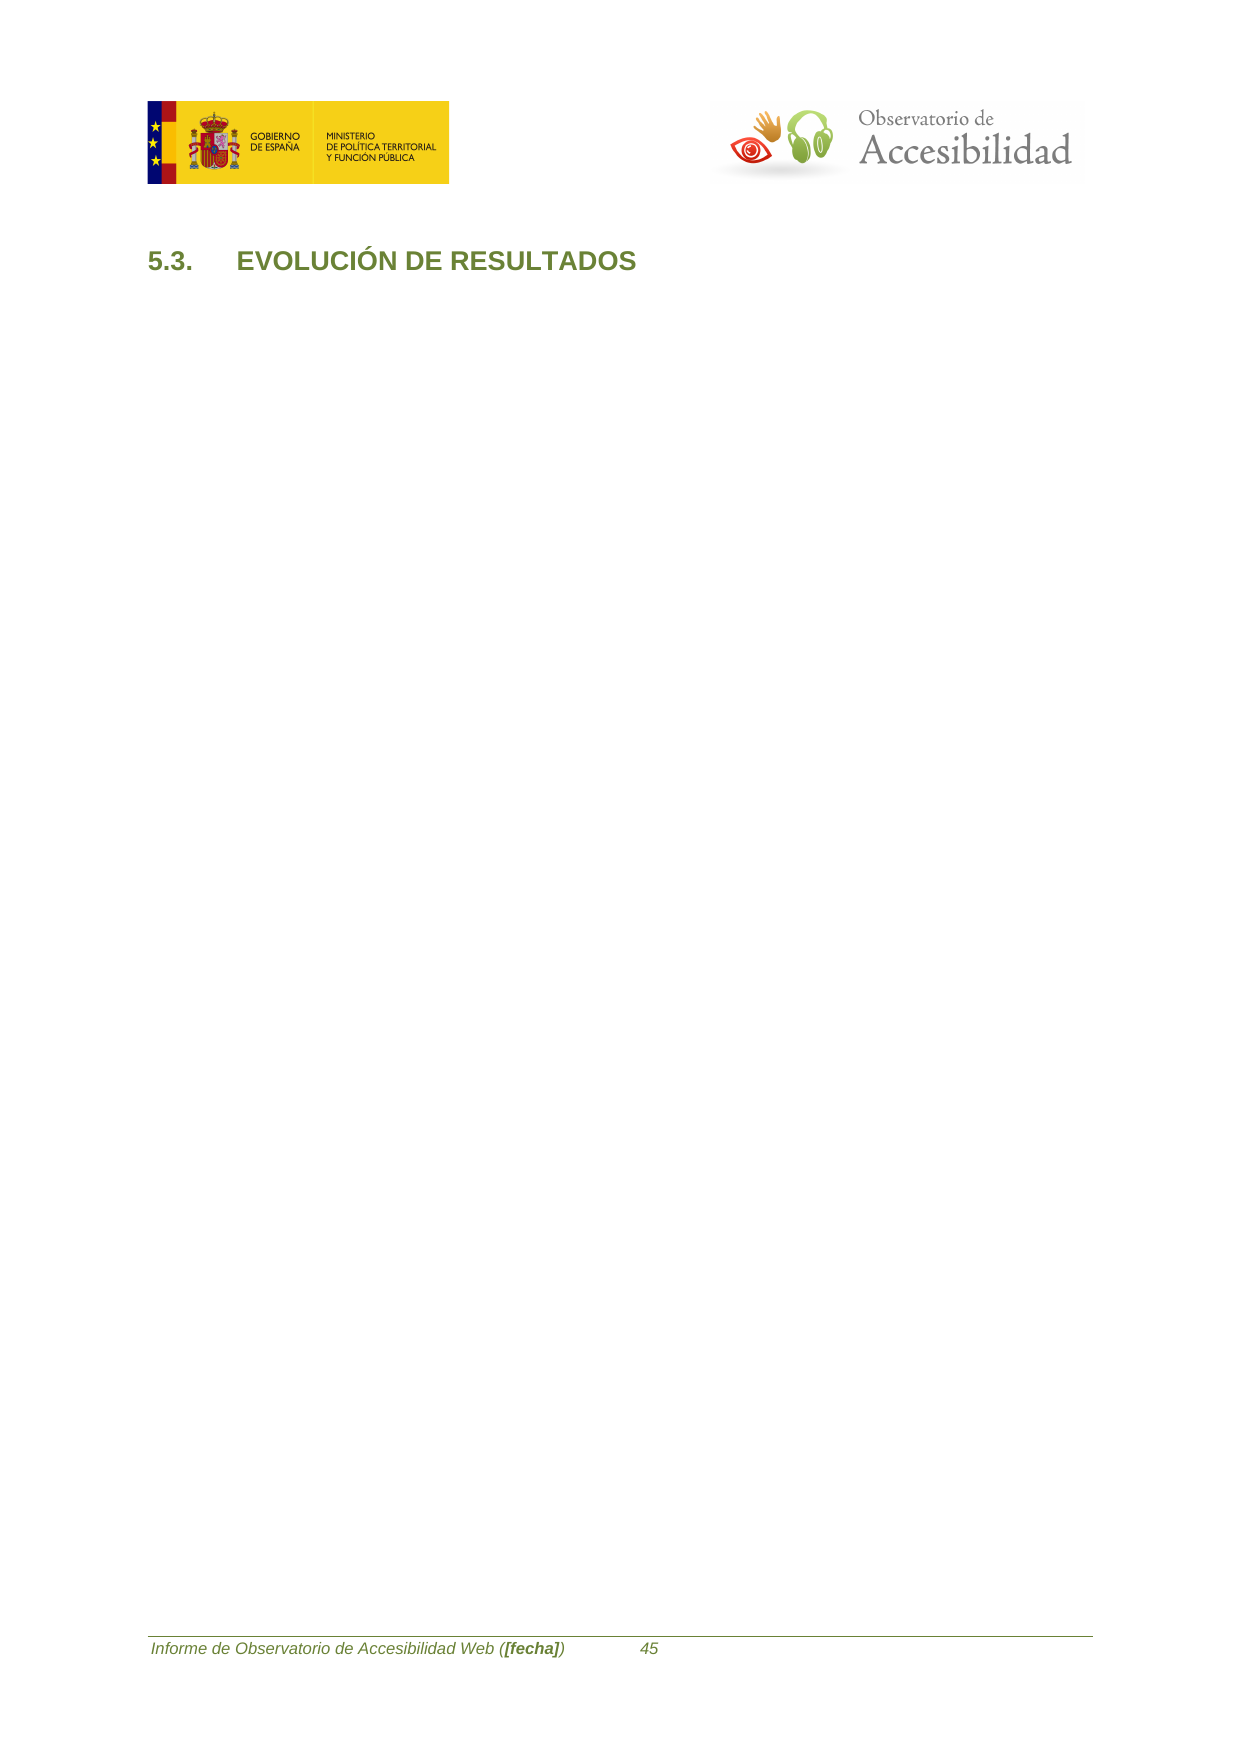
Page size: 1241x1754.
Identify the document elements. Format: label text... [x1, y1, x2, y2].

picture [710, 101, 1086, 184]
picture [147, 101, 450, 184]
subtitle Evolución de resultados [148, 245, 1092, 276]
